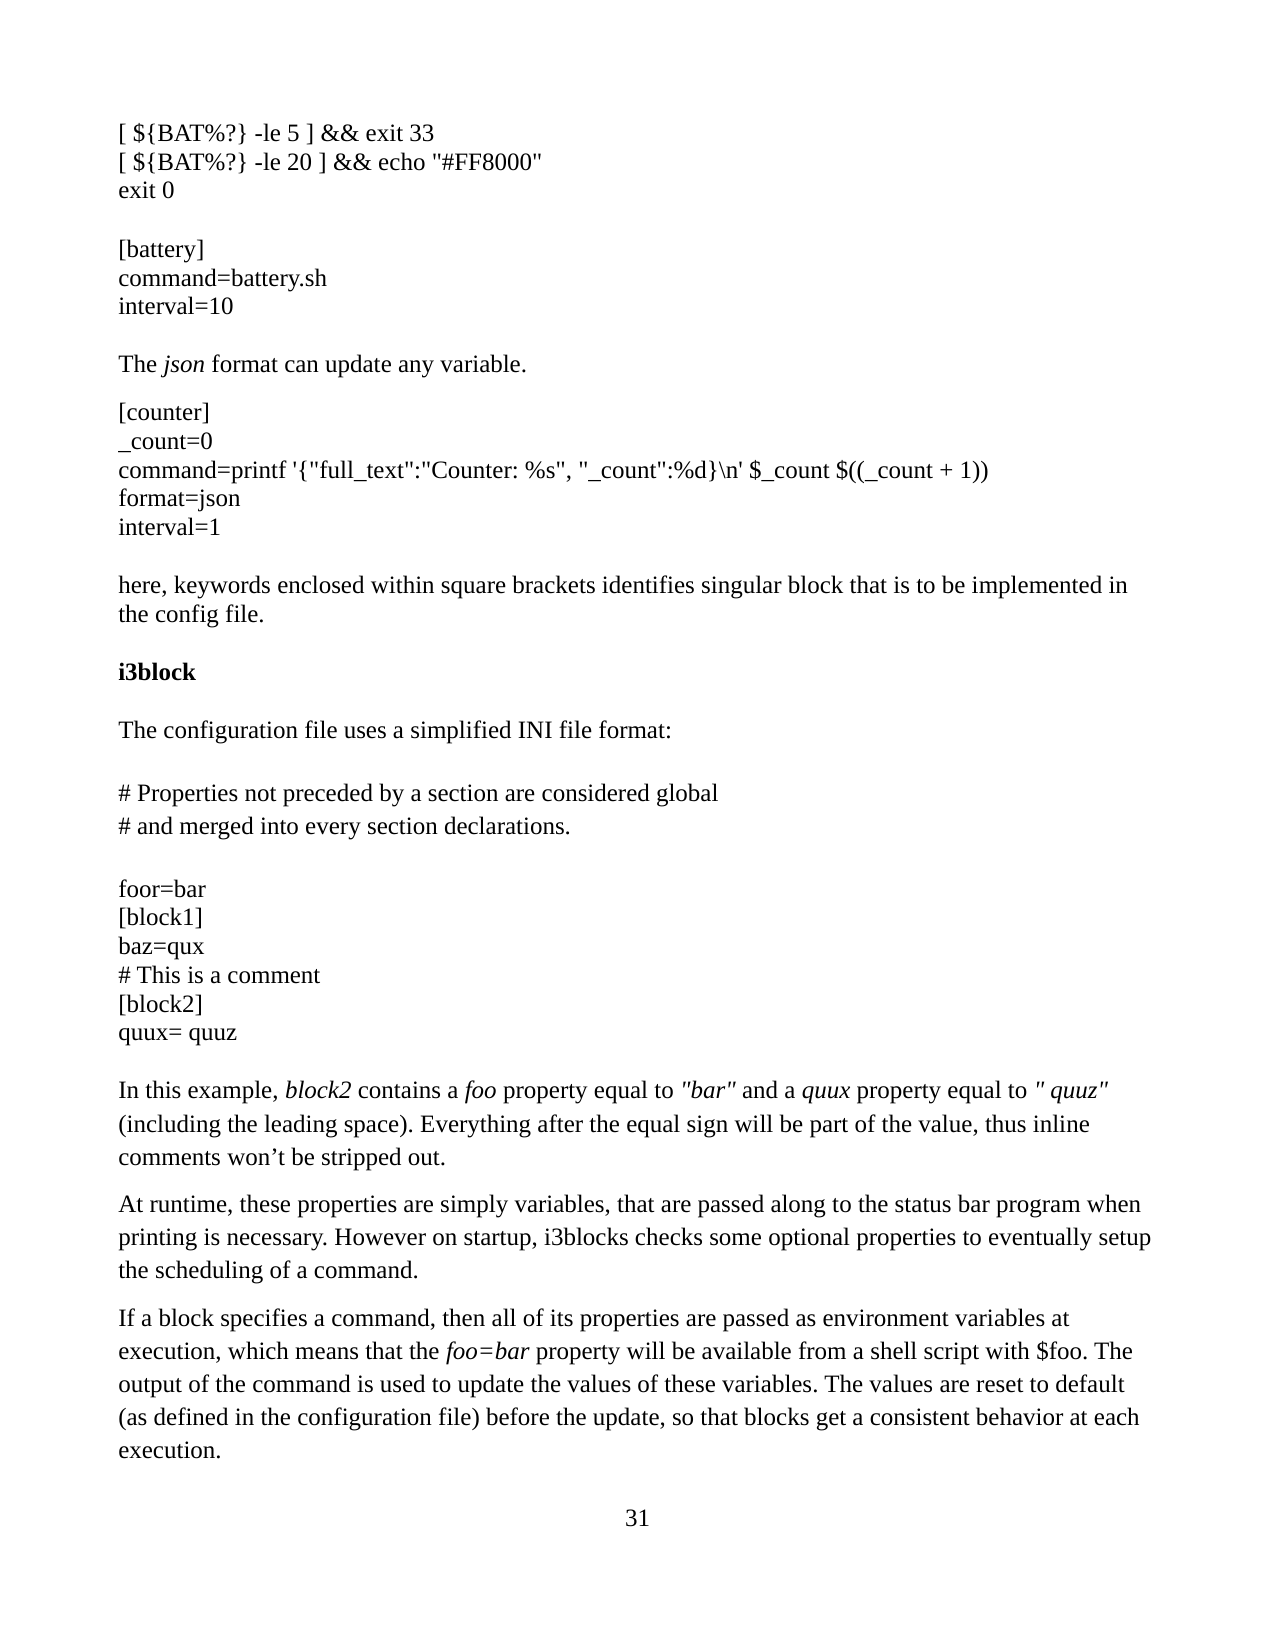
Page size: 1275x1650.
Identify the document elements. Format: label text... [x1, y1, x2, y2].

text If a block specifies a command, then all of its properties are passed as environment variables at execution, which means that the foo=bar property will be available from a shell script with $foo. The output of the command is used to update the values of these variables. The values are reset to default (as defined in the configuration file) before the update, so that blocks get a consistent behavior at each execution. [118, 1303, 1157, 1464]
text command=printf '{"full_text":"Counter: %s", "_count":%d}\n' $_count $((_count + 1)) [118, 455, 1157, 483]
text exit 0 [118, 176, 1157, 204]
text here, keywords enclosed within square brackets identifies singular block that is to be implemented in the config file. [118, 570, 1157, 628]
text quux= quuz [118, 1017, 1157, 1046]
text interval=1 [118, 512, 1157, 541]
text [battery] [118, 234, 1157, 263]
text [block2] [118, 989, 1157, 1017]
text [ ${BAT%?} -le 5 ] && exit 33 [118, 118, 1157, 147]
text i3block [118, 657, 1157, 686]
text [block1] [118, 902, 1157, 931]
text _count=0 [118, 426, 1157, 455]
text At runtime, these properties are simply variables, that are passed along to the status bar program when printing is necessary. However on startup, i3blocks checks some optional properties to eventually setup the scheduling of a command. [118, 1189, 1157, 1284]
text baz=qux [118, 931, 1157, 960]
text In this example, block2 contains a foo property equal to "bar" and a quux property equal to " quuz" (including the leading space). Everything after the equal sign will be part of the value, thus inline comments won’t be stripped out. [118, 1076, 1157, 1170]
text interval=10 [118, 291, 1157, 320]
text command=battery.sh [118, 263, 1157, 291]
text foor=bar [118, 874, 1157, 902]
text [counter] [118, 397, 1157, 426]
text The json format can update any variable. [118, 349, 1157, 378]
text [ ${BAT%?} -le 20 ] && echo "#FF8000" [118, 147, 1157, 176]
text format=json [118, 483, 1157, 512]
text # This is a comment [118, 960, 1157, 989]
text The configuration file uses a simplified INI file format: [118, 716, 1157, 744]
text # Properties not preceded by a section are considered global # and merged into every section declarations. [118, 778, 1157, 840]
